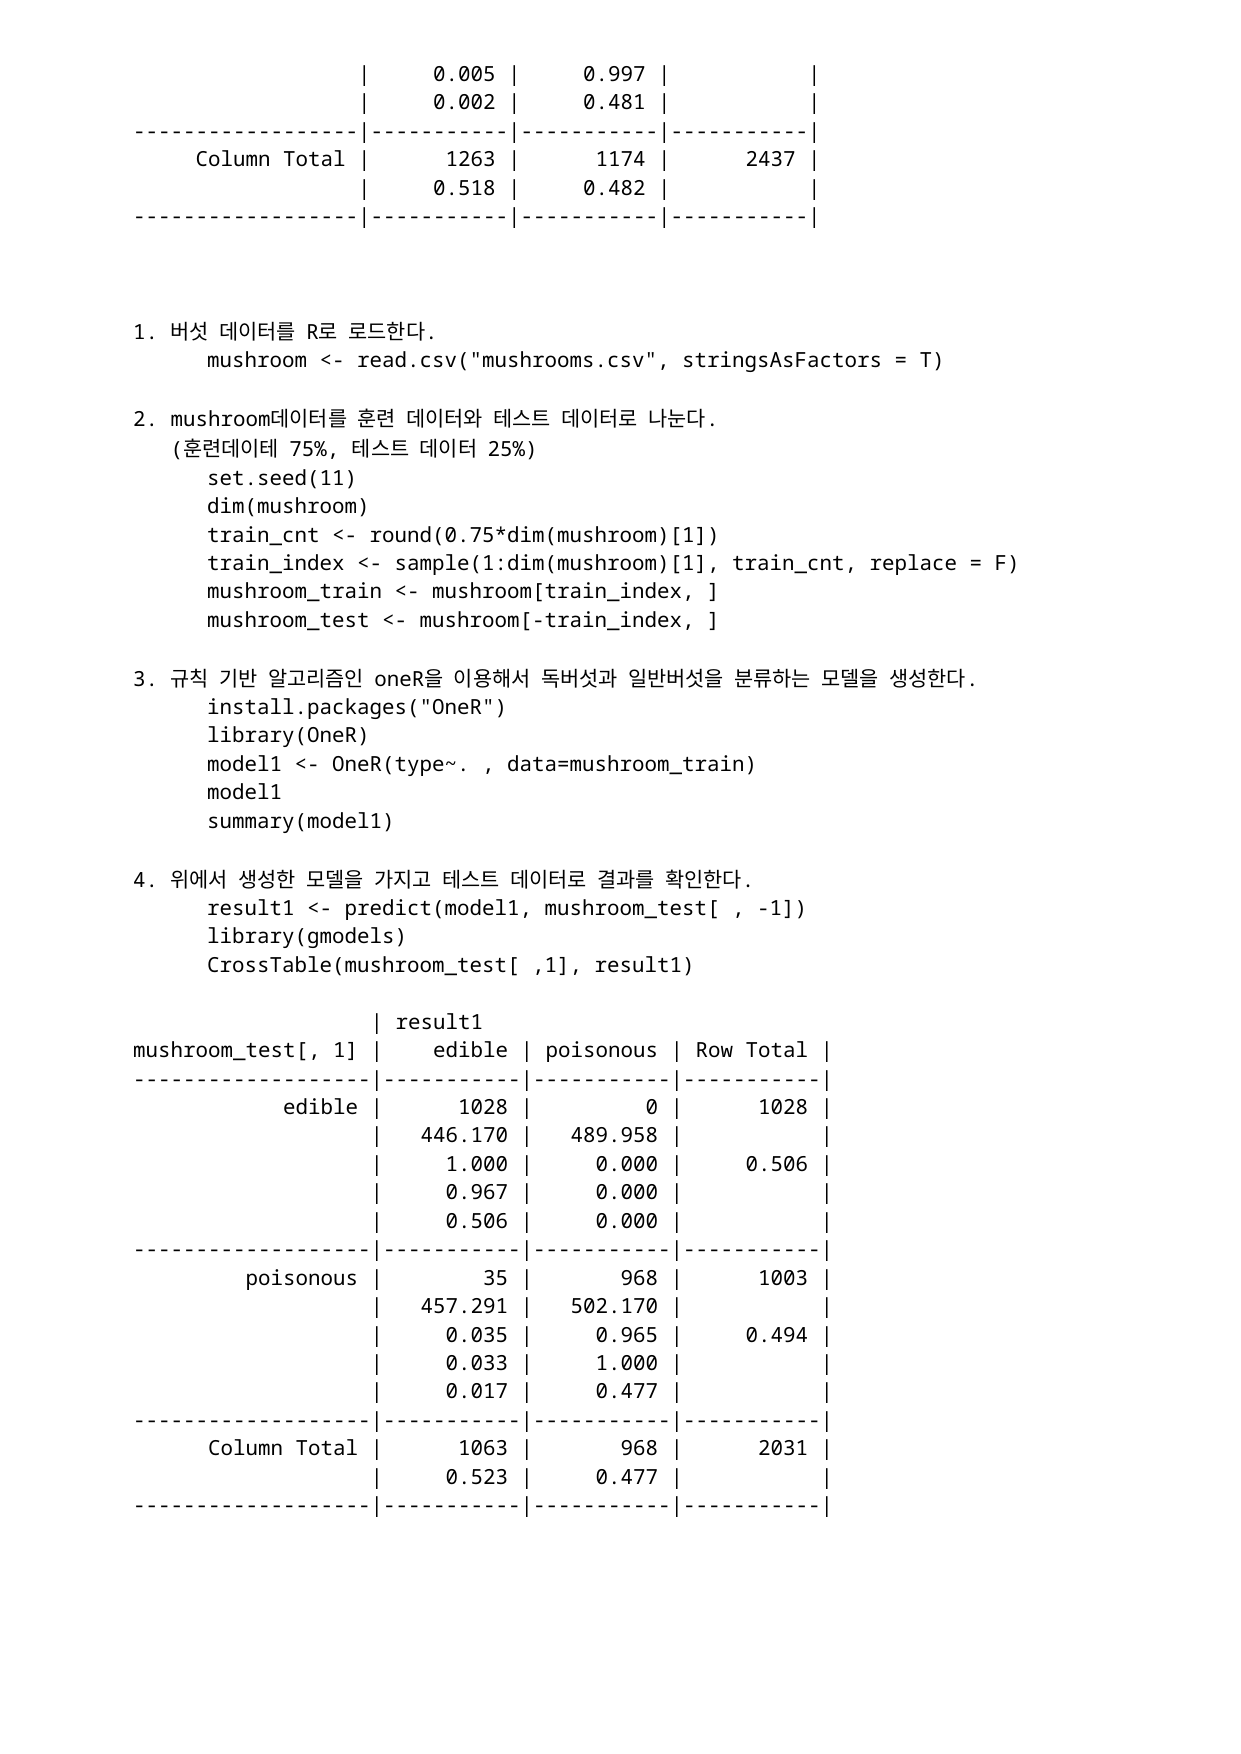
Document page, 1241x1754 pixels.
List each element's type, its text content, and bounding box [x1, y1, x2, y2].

text | 0.033 | 1.000 | | [59, 1348, 1181, 1377]
text edible | 1028 | 0 | 1028 | [59, 1092, 1181, 1121]
text | 0.523 | 0.477 | | [59, 1462, 1181, 1490]
text train_index <- sample(1:dim(mushroom)[1], train_cnt, replace = F) [59, 548, 1181, 577]
text Column Total | 1263 | 1174 | 2437 | [59, 144, 1181, 173]
text (훈련데이테 75%, 테스트 데이터 25%) [59, 432, 1181, 463]
text | 457.291 | 502.170 | | [59, 1291, 1181, 1320]
text | result1 [59, 1007, 1181, 1035]
text result1 <- predict(model1, mushroom_test[ , -1]) [59, 893, 1181, 922]
text -------------------|-----------|-----------|-----------| [59, 1405, 1181, 1433]
text -------------------|-----------|-----------|-----------| [59, 1234, 1181, 1263]
text CrossTable(mushroom_test[ ,1], result1) [59, 950, 1181, 978]
text Column Total | 1063 | 968 | 2031 | [59, 1433, 1181, 1462]
text -------------------|-----------|-----------|-----------| [59, 1490, 1181, 1519]
text mushroom_train <- mushroom[train_index, ] [59, 577, 1181, 605]
text model1 [59, 777, 1181, 806]
text 2. mushroom데이터를 훈련 데이터와 테스트 데이터로 나눈다. [59, 402, 1181, 432]
text 3. 규칙 기반 알고리즘인 oneR을 이용해서 독버섯과 일반버섯을 분류하는 모델을 생성한다. [59, 662, 1181, 692]
text mushroom <- read.csv("mushrooms.csv", stringsAsFactors = T) [59, 345, 1181, 374]
text mushroom_test <- mushroom[-train_index, ] [59, 605, 1181, 633]
text | 446.170 | 489.958 | | [59, 1121, 1181, 1149]
text ------------------|-----------|-----------|-----------| [59, 201, 1181, 230]
text set.seed(11) [59, 463, 1181, 491]
text | 0.506 | 0.000 | | [59, 1206, 1181, 1234]
text | 0.035 | 0.965 | 0.494 | [59, 1320, 1181, 1348]
text dim(mushroom) [59, 491, 1181, 520]
text ------------------|-----------|-----------|-----------| [59, 116, 1181, 144]
text install.packages("OneR") [59, 692, 1181, 721]
text library(gmodels) [59, 922, 1181, 950]
text poisonous | 35 | 968 | 1003 | [59, 1263, 1181, 1291]
text 1. 버섯 데이터를 R로 로드한다. [59, 315, 1181, 345]
text train_cnt <- round(0.75*dim(mushroom)[1]) [59, 520, 1181, 548]
text summary(model1) [59, 806, 1181, 834]
text | 0.002 | 0.481 | | [59, 87, 1181, 116]
text library(OneR) [59, 721, 1181, 749]
text | 0.017 | 0.477 | | [59, 1377, 1181, 1405]
text 4. 위에서 생성한 모델을 가지고 테스트 데이터로 결과를 확인한다. [59, 863, 1181, 893]
text model1 <- OneR(type~. , data=mushroom_train) [59, 749, 1181, 777]
text -------------------|-----------|-----------|-----------| [59, 1064, 1181, 1092]
text | 0.967 | 0.000 | | [59, 1177, 1181, 1206]
text | 0.518 | 0.482 | | [59, 173, 1181, 201]
text | 1.000 | 0.000 | 0.506 | [59, 1149, 1181, 1177]
text | 0.005 | 0.997 | | [59, 59, 1181, 87]
text mushroom_test[, 1] | edible | poisonous | Row Total | [59, 1035, 1181, 1064]
